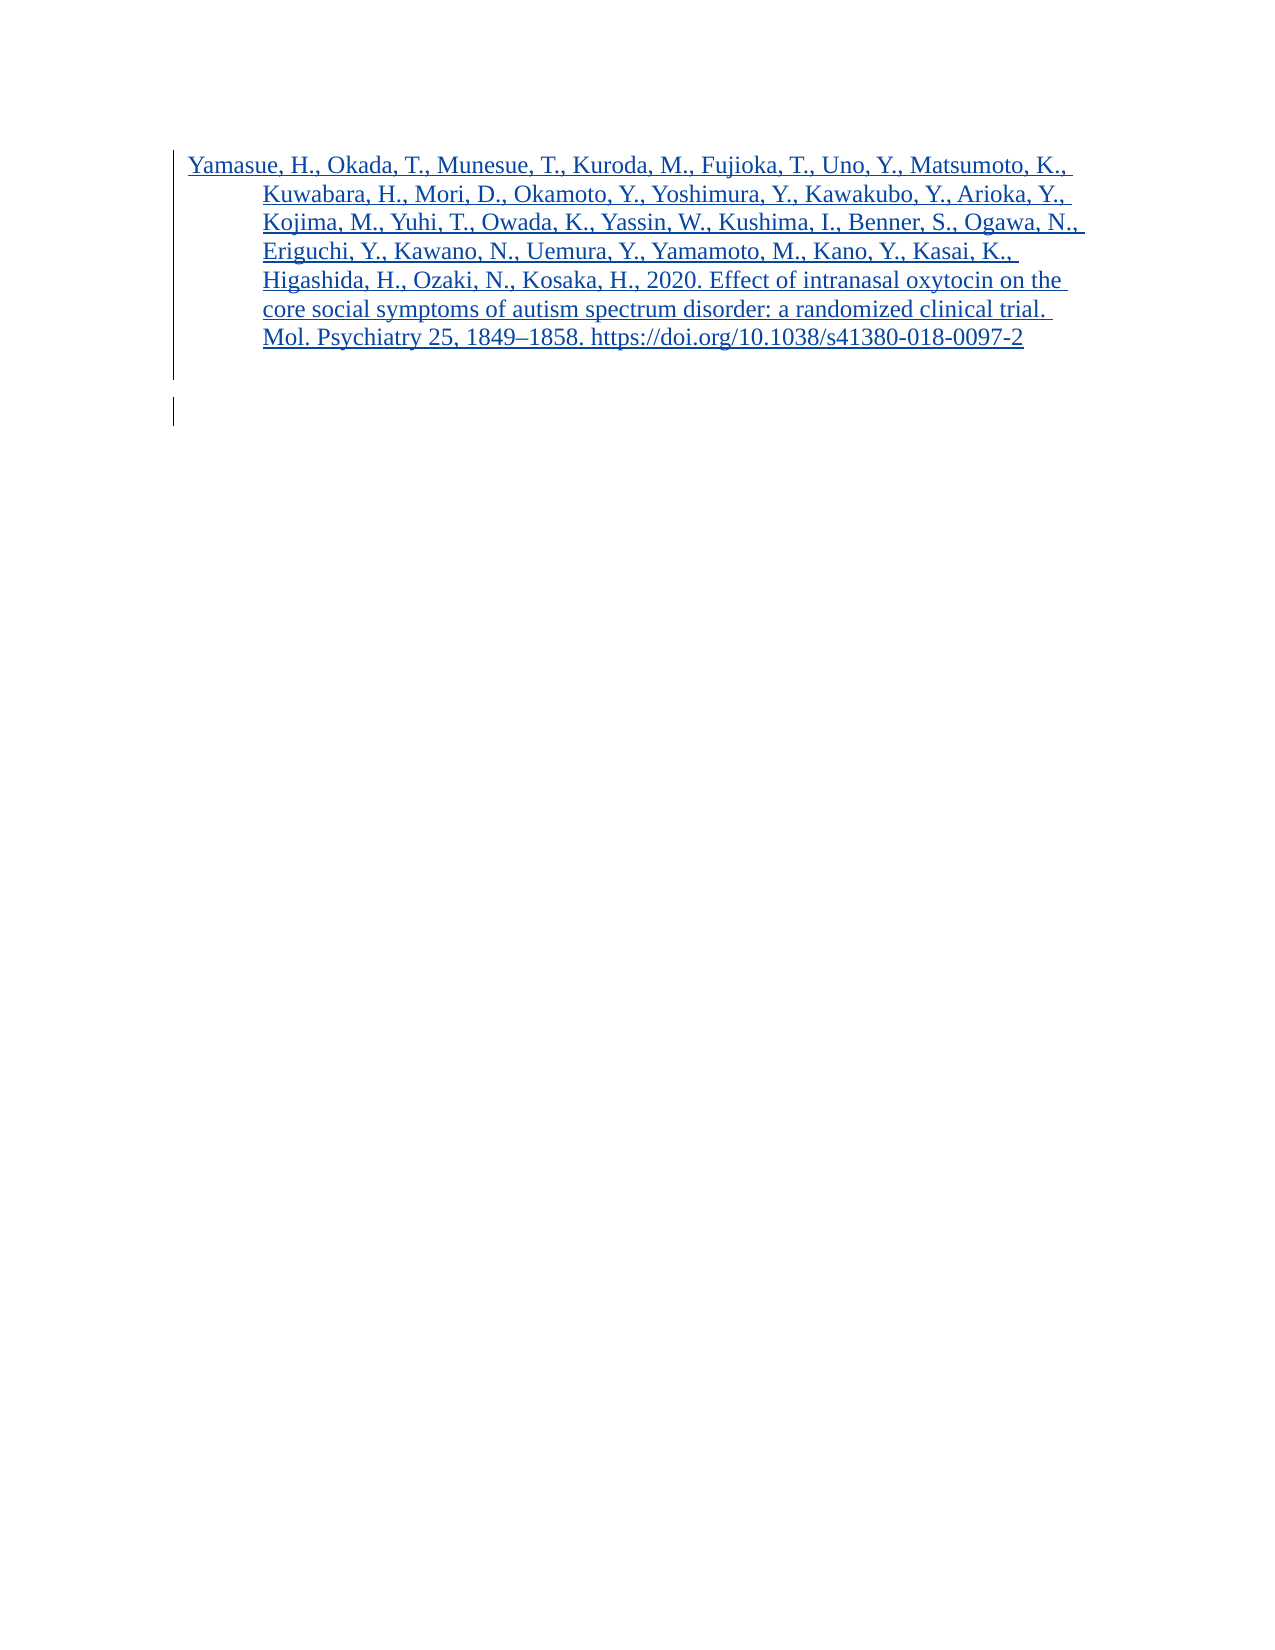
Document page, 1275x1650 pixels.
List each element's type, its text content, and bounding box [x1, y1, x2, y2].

text Yamasue, H., Okada, T., Munesue, T., Kuroda, M., Fujioka, T., Uno, Y., Matsumoto, K., Kuwabara, H., Mori, D., Okamoto, Y., Yoshimura, Y., Kawakubo, Y., Arioka, Y., Kojima, M., Yuhi, T., Owada, K., Yassin, W., Kushima, I., Benner, S., Ogawa, N., Eriguchi, Y., Kawano, N., Uemura, Y., Yamamoto, M., Kano, Y., Kasai, K., Higashida, H., Ozaki, N., Kosaka, H., 2020. Effect of intranasal oxytocin on the core social symptoms of autism spectrum disorder: a randomized clinical trial. Mol. Psychiatry 25, 1849–1858. https://doi.org/10.1038/s41380-018-0097-2 [187, 150, 1087, 351]
